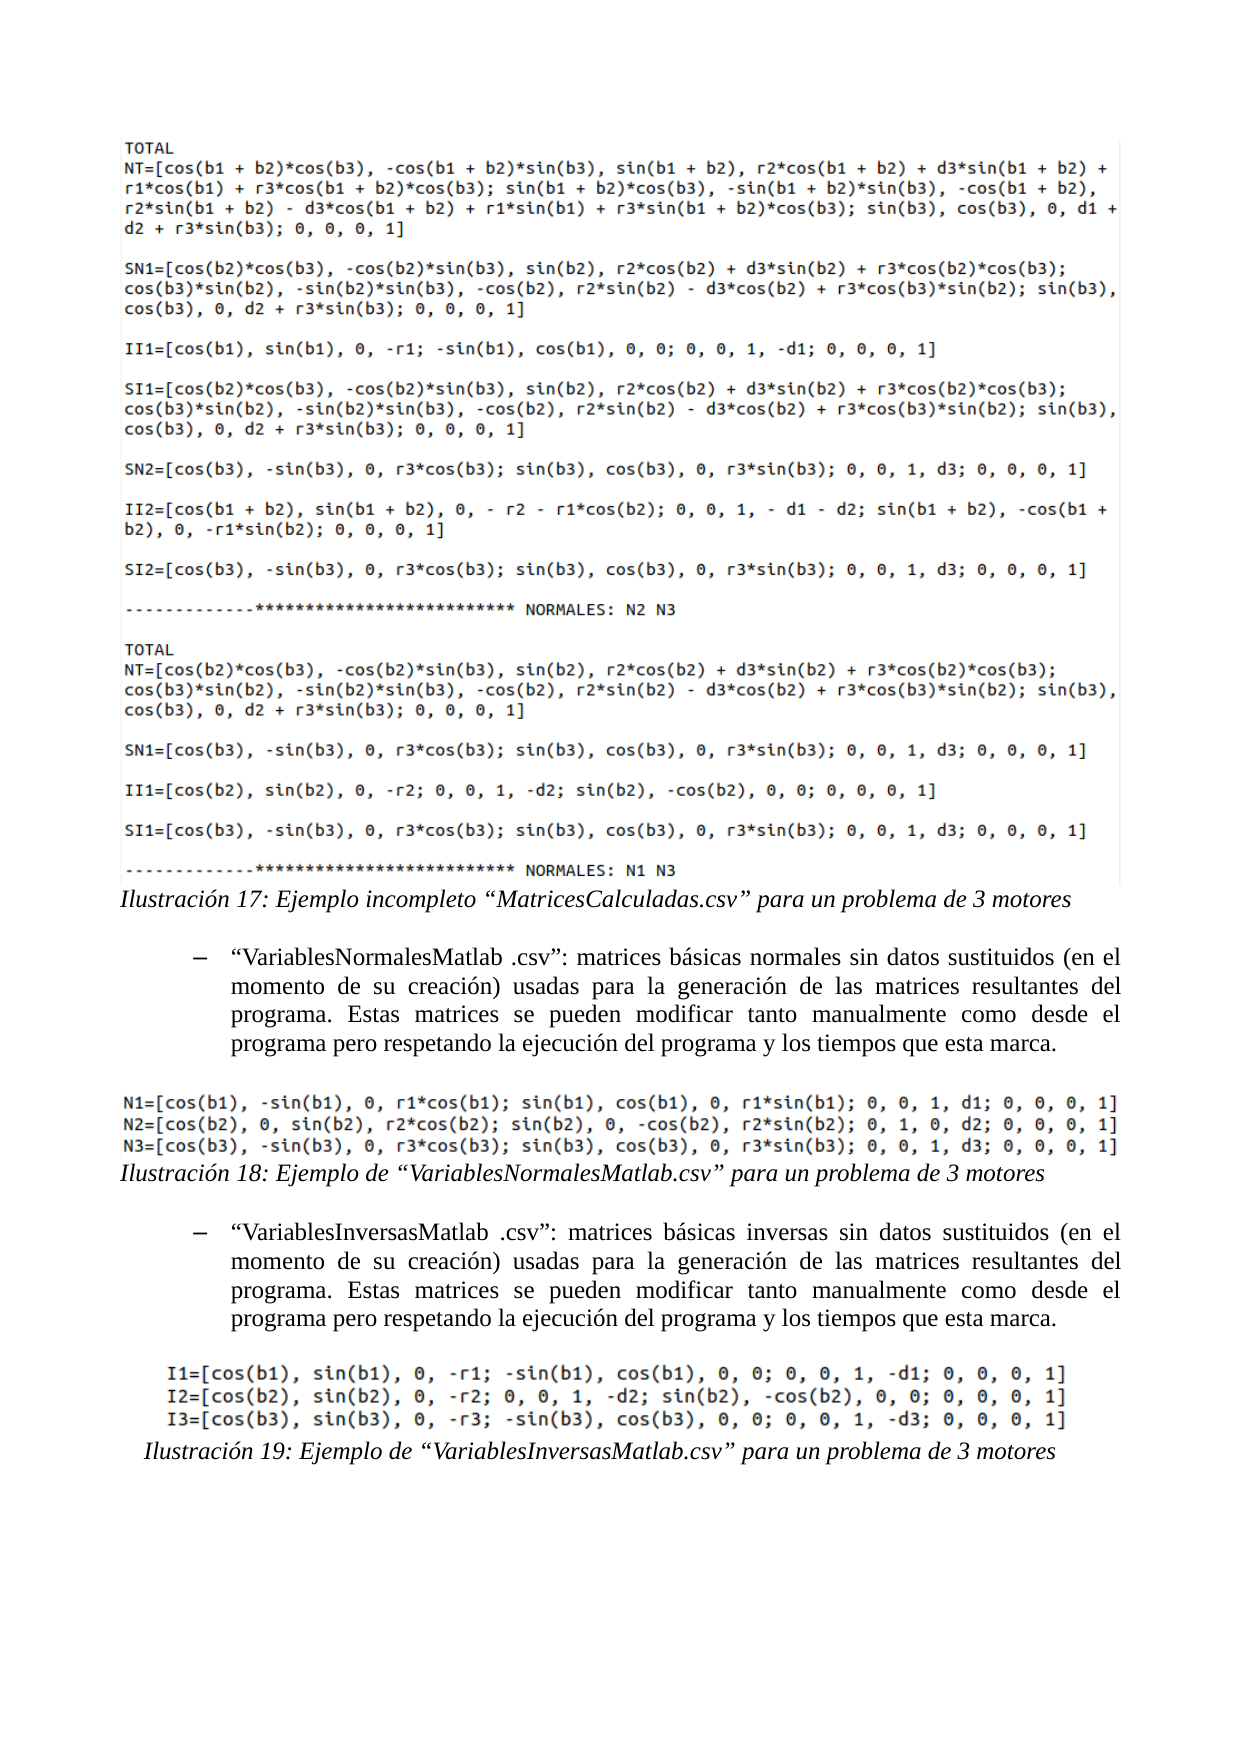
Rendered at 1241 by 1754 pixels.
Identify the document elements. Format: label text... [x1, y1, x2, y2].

list “VariablesInversasMatlab .csv”: matrices básicas inversas sin datos sustituidos (en el momento de su creación) usadas para la generación de las matrices resultantes del programa. Estas matrices se pueden modificar tanto manualmente como desde el programa pero respetando la ejecución del programa y los tiempos que esta marca. [193, 1217, 1122, 1332]
text Ilustración 18: Ejemplo de “VariablesNormalesMatlab.csv” para un problema de 3 motores [120, 1159, 1120, 1187]
text Ilustración 19: Ejemplo de “VariablesInversasMatlab.csv” para un problema de 3 motores [144, 1375, 1097, 1465]
text Ilustración 17: Ejemplo incompleto “MatricesCalculadas.csv” para un problema de 3 motores [120, 885, 1120, 913]
picture [120, 1093, 1121, 1159]
picture [164, 1362, 1076, 1437]
list “VariablesNormalesMatlab .csv”: matrices básicas normales sin datos sustituidos (en el momento de su creación) usadas para la generación de las matrices resultantes del programa. Estas matrices se pueden modificar tanto manualmente como desde el programa pero respetando la ejecución del programa y los tiempos que esta marca. [193, 942, 1122, 1057]
picture [120, 137, 1121, 885]
